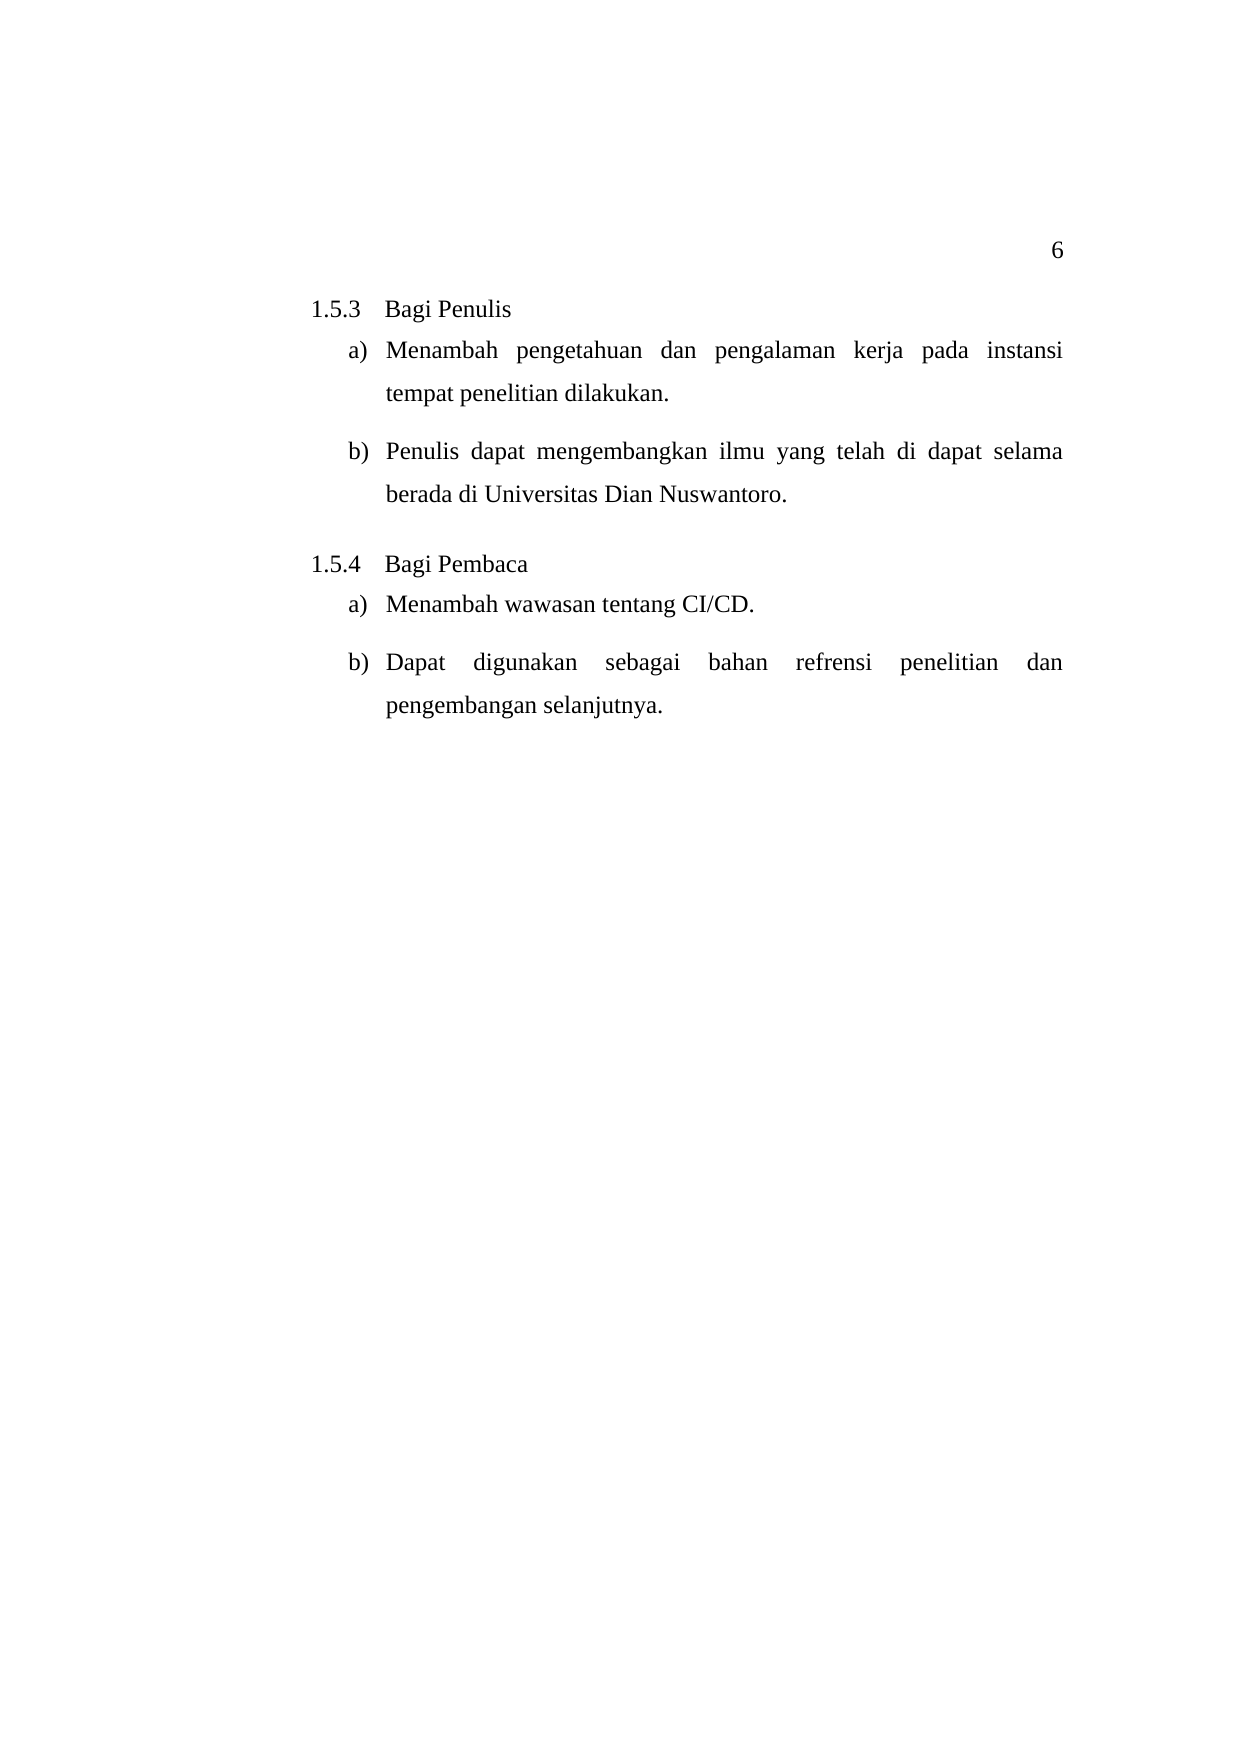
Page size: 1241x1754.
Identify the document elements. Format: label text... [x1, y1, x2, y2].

subtitle Bagi Pembaca [311, 549, 1063, 577]
list Penulis dapat mengembangkan ilmu yang telah di dapat selama berada di Universitas Dian Nuswantoro. [348, 436, 1063, 508]
list Menambah pengetahuan dan pengalaman kerja pada instansi tempat penelitian dilakukan. [348, 335, 1063, 407]
list Dapat digunakan sebagai bahan refrensi penelitian dan pengembangan selanjutnya. [348, 647, 1063, 719]
list Menambah wawasan tentang CI/CD. [348, 589, 1063, 618]
subtitle Bagi Penulis [311, 294, 1063, 323]
